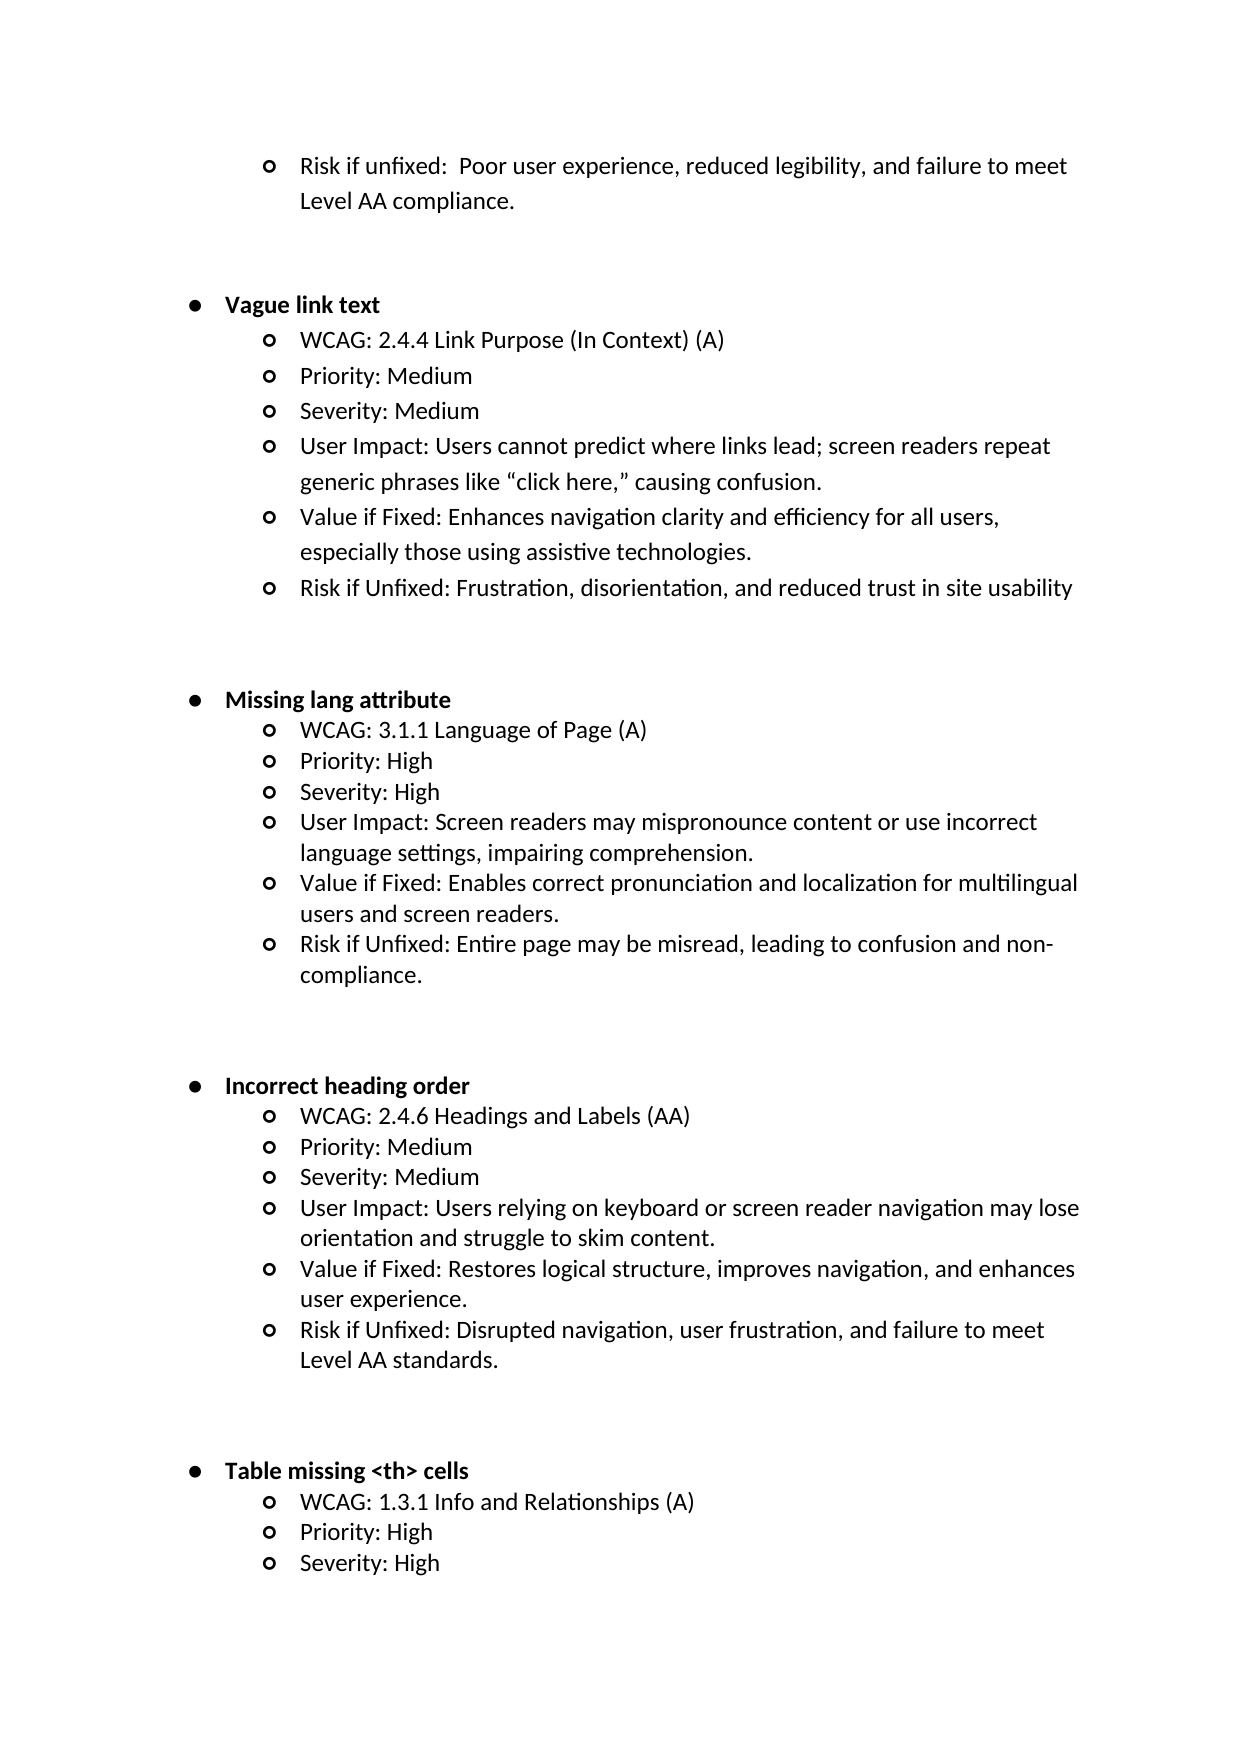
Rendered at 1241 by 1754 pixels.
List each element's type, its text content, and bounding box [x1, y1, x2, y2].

list User Impact: Users cannot predict where links lead; screen readers repeat generic phrases like “click here,” causing confusion. [262, 431, 1090, 496]
list Priority: High [262, 1517, 1090, 1547]
list WCAG: 2.4.4 Link Purpose (In Context) (A) [262, 324, 1090, 355]
list Severity: Medium [262, 1161, 1090, 1192]
list Severity: High [262, 1547, 1090, 1578]
list Priority: Medium [262, 360, 1090, 390]
list Priority: High [262, 745, 1090, 776]
list Vague link text [187, 289, 1090, 320]
list Incorrect heading order [187, 1070, 1090, 1100]
list Table missing <th> cells [187, 1456, 1090, 1486]
list WCAG: 2.4.6 Headings and Labels (AA) [262, 1100, 1090, 1131]
list User Impact: Users relying on keyboard or screen reader navigation may lose orientation and struggle to skim content. [262, 1192, 1090, 1253]
list Severity: Medium [262, 395, 1090, 426]
list WCAG: 3.1.1 Language of Page (A) [262, 714, 1090, 745]
list Severity: High [262, 776, 1090, 806]
list User Impact: Screen readers may mispronounce content or use incorrect language settings, impairing comprehension. [262, 806, 1090, 867]
list Priority: Medium [262, 1131, 1090, 1161]
list Risk if Unfixed: Entire page may be misread, leading to confusion and non-compliance. [262, 928, 1090, 989]
list Value if Fixed: Enables correct pronunciation and localization for multilingual users and screen readers. [262, 867, 1090, 928]
list Risk if Unfixed: Frustration, disorientation, and reduced trust in site usability [262, 572, 1090, 602]
list Value if Fixed: Restores logical structure, improves navigation, and enhances user experience. [262, 1253, 1090, 1314]
list Risk if Unfixed: Disrupted navigation, user frustration, and failure to meet Level AA standards. [262, 1314, 1090, 1375]
list WCAG: 1.3.1 Info and Relationships (A) [262, 1486, 1090, 1517]
list Missing lang attribute [187, 684, 1090, 714]
list Value if Fixed: Enhances navigation clarity and efficiency for all users, especially those using assistive technologies. [262, 501, 1090, 567]
list Risk if unfixed: Poor user experience, reduced legibility, and failure to meet Level AA compliance. [262, 150, 1090, 216]
